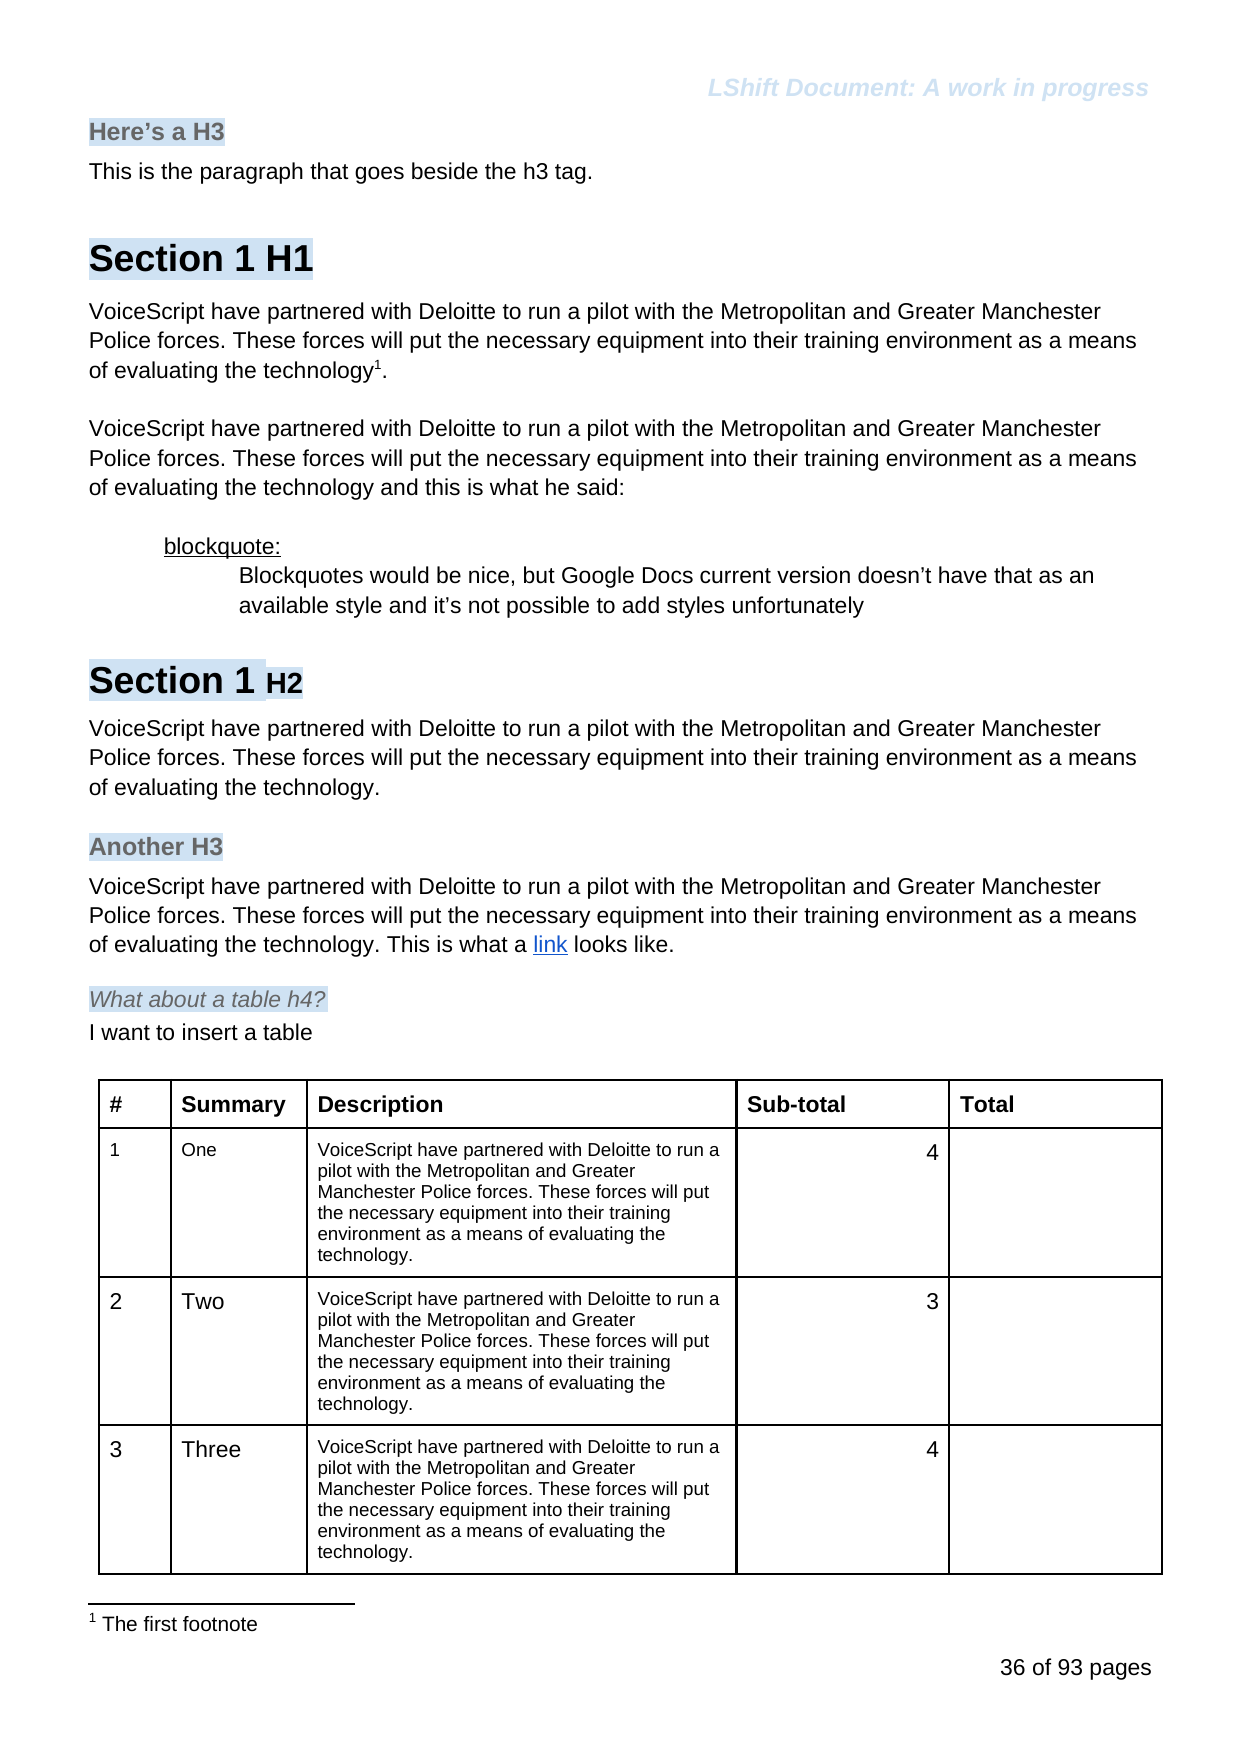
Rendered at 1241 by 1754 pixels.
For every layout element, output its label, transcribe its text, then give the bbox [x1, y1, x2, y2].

table_cell VoiceScript have partnered with Deloitte to run a pilot with the Metropolitan and Greater Manchester Police forces. These forces will put the necessary equipment into their training environment as a means of evaluating the technology. [308, 1278, 735, 1424]
table_header Total [950, 1081, 1161, 1127]
table_cell [950, 1278, 1161, 1424]
table_cell VoiceScript have partnered with Deloitte to run a pilot with the Metropolitan and Greater Manchester Police forces. These forces will put the necessary equipment into their training environment as a means of evaluating the technology. [308, 1426, 735, 1573]
text The first footnote [88, 1610, 1152, 1636]
table_cell Two [172, 1278, 306, 1424]
table_cell 4 [738, 1129, 948, 1276]
text VoiceScript have partnered with Deloitte to run a pilot with the Metropolitan and Greater Manchester Police forces. These forces will put the necessary equipment into their training environment as a means of evaluating the technology. This is what a link looks like. [88, 873, 1152, 958]
subtitle Here’s a H3 [225, 118, 1152, 146]
text This is the paragraph that goes beside the h3 tag. [88, 158, 1152, 184]
table_cell 2 [100, 1278, 170, 1424]
table_cell [950, 1129, 1161, 1276]
text VoiceScript have partnered with Deloitte to run a pilot with the Metropolitan and Greater Manchester Police forces. These forces will put the necessary equipment into their training environment as a means of evaluating the technology. [88, 716, 1152, 800]
subtitle Section 1 H2 [266, 659, 1152, 701]
text VoiceScript have partnered with Deloitte to run a pilot with the Metropolitan and Greater Manchester Police forces. These forces will put the necessary equipment into their training environment as a means of evaluating the technology. [88, 298, 1152, 383]
subtitle What about a table h4? [328, 986, 1152, 1012]
table_cell One [172, 1129, 306, 1276]
table_cell 4 [738, 1426, 948, 1573]
table_cell VoiceScript have partnered with Deloitte to run a pilot with the Metropolitan and Greater Manchester Police forces. These forces will put the necessary equipment into their training environment as a means of evaluating the technology. [308, 1129, 735, 1276]
text I want to insert a table [88, 1020, 1152, 1046]
table_header Description [308, 1081, 735, 1127]
table_cell 3 [100, 1426, 170, 1573]
text VoiceScript have partnered with Deloitte to run a pilot with the Metropolitan and Greater Manchester Police forces. These forces will put the necessary equipment into their training environment as a means of evaluating the technology and this is what he said: [88, 416, 1152, 500]
table_header Sub-total [738, 1081, 948, 1127]
table_header # [100, 1081, 170, 1127]
table_cell Three [172, 1426, 306, 1573]
table_cell 1 [100, 1129, 170, 1276]
table_cell 3 [738, 1278, 948, 1424]
text Blockquotes would be nice, but Google Docs current version doesn’t have that as an available style and it’s not possible to add styles unfortunately [238, 563, 1152, 618]
subtitle Another H3 [223, 833, 1152, 861]
text blockquote: [163, 533, 1152, 559]
subtitle Section 1 H1 [313, 238, 1152, 280]
table_cell [950, 1426, 1161, 1573]
table_header Summary [172, 1081, 306, 1127]
